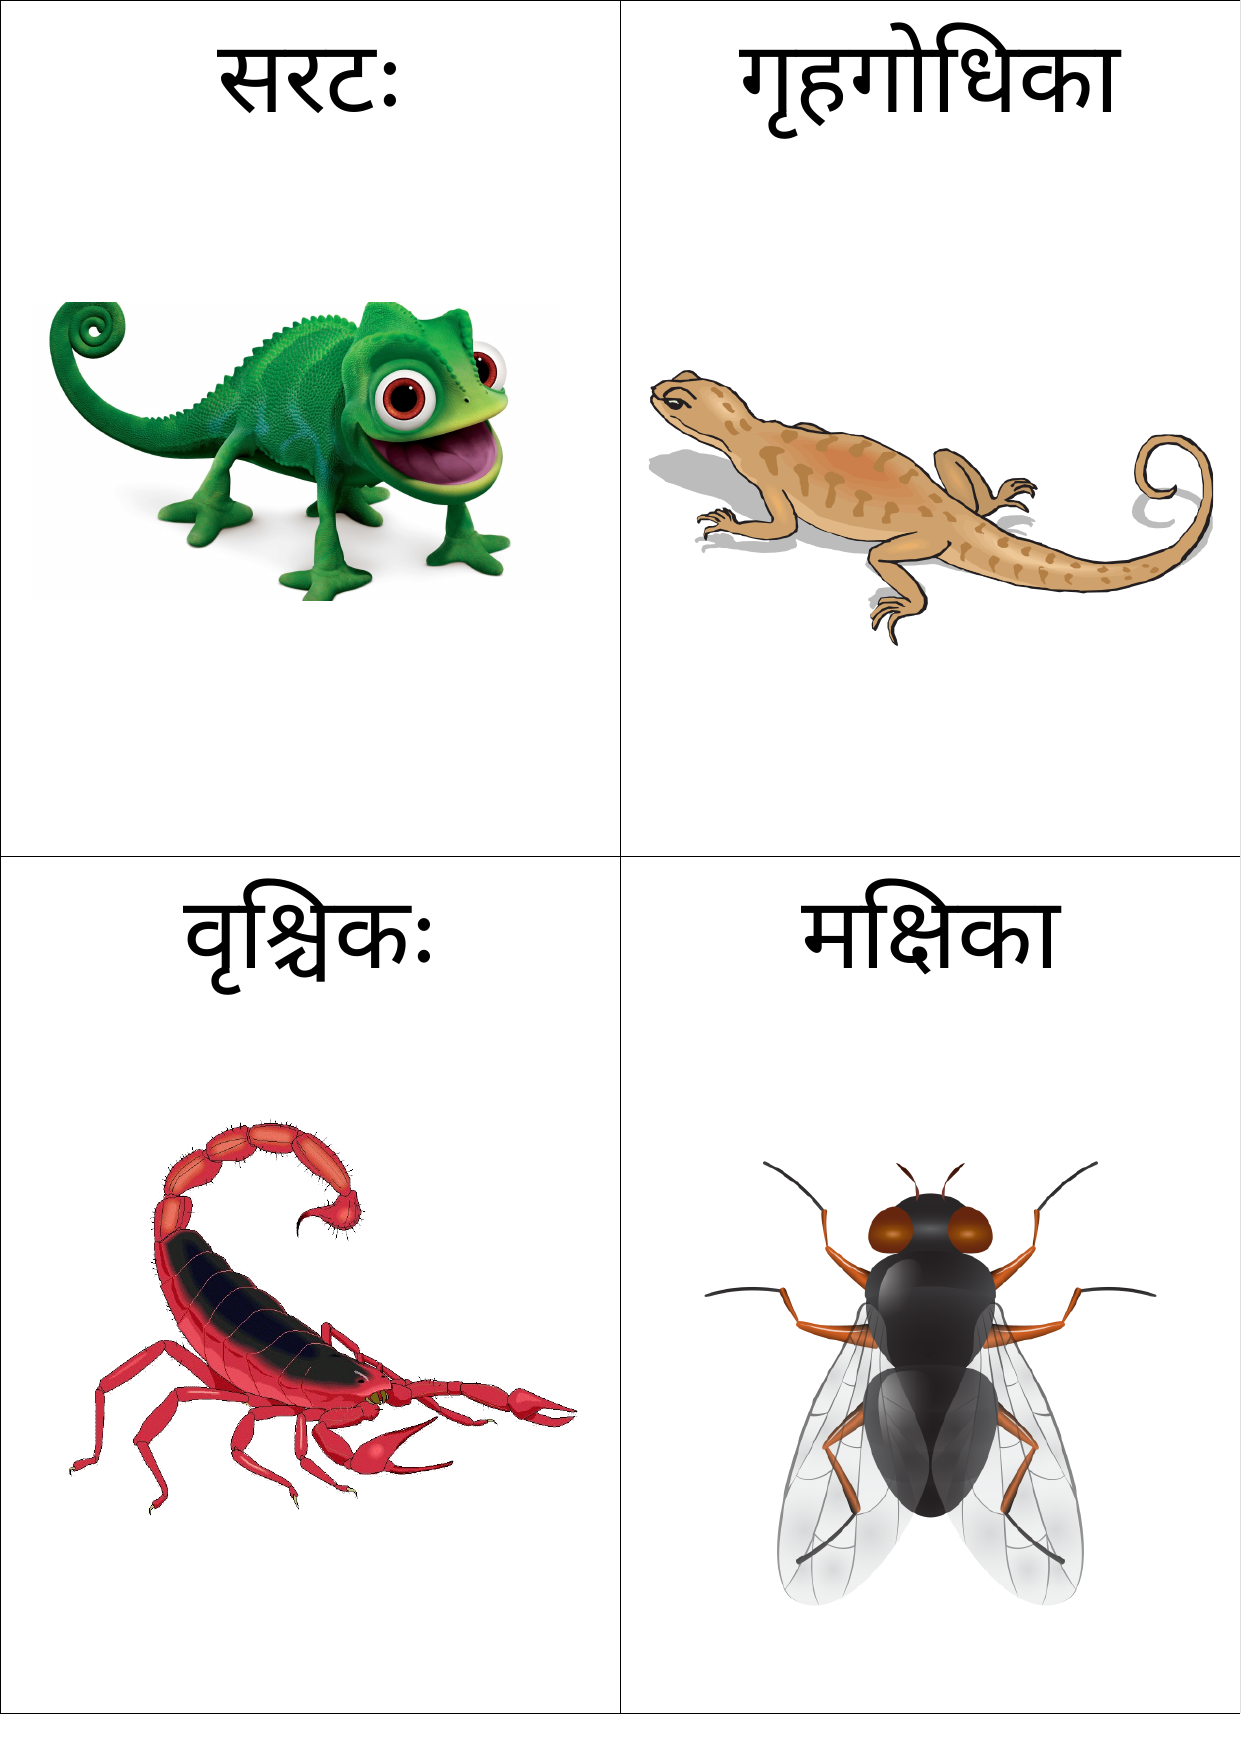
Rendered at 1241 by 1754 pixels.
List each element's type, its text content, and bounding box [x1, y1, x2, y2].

table_cell वृश्चिकः [1, 857, 620, 1712]
picture [648, 370, 1214, 646]
table_cell मक्षिका [621, 857, 1240, 1712]
picture [65, 1114, 580, 1518]
table_cell सरटः [1, 1, 620, 856]
picture [696, 1153, 1164, 1613]
picture [30, 302, 561, 601]
table_cell गृहगोधिका [621, 1, 1240, 856]
